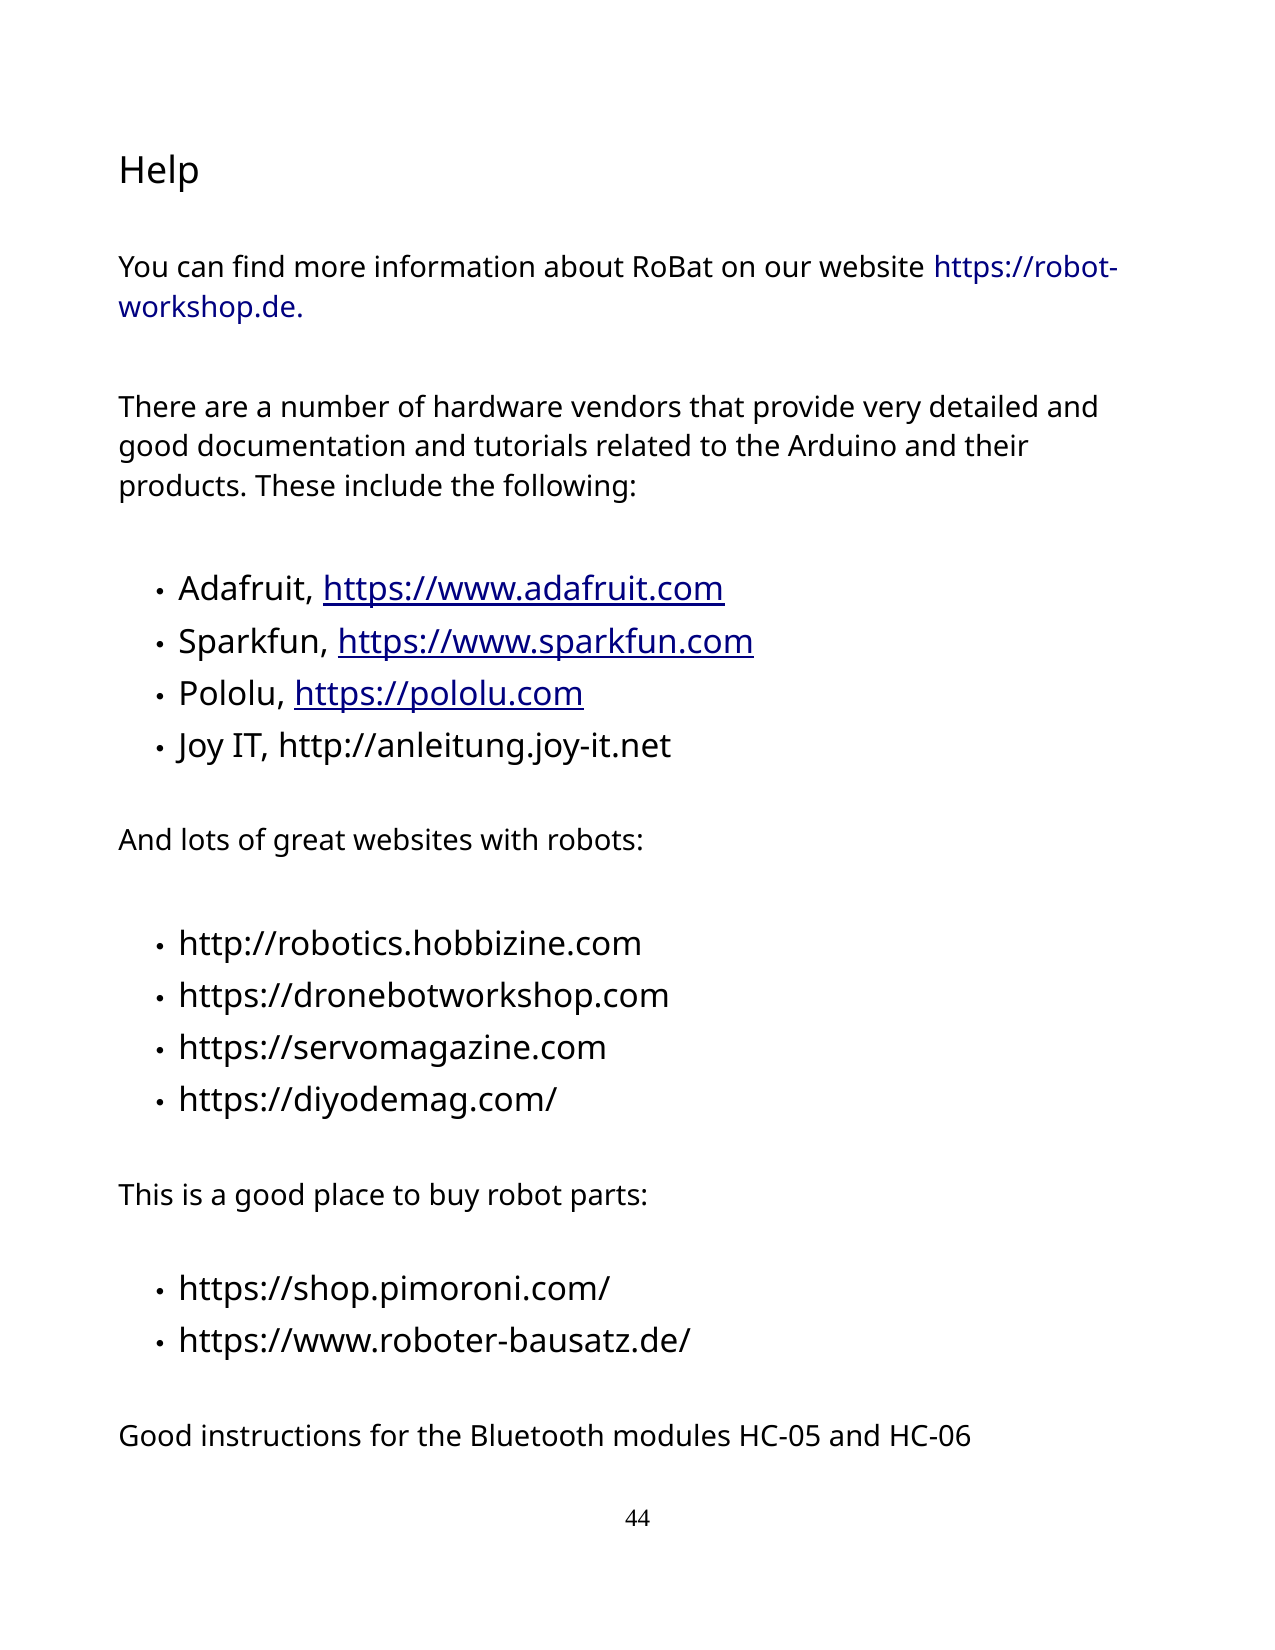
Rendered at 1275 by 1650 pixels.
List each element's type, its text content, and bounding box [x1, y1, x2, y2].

list Joy IT, http://anleitung.joy-it.net [156, 722, 1157, 767]
text Good instructions for the Bluetooth modules HC-05 and HC-06 [118, 1415, 1157, 1455]
list Sparkfun, https://www.sparkfun.com [156, 617, 1157, 663]
list https://shop.pimoroni.com/ [156, 1265, 1157, 1311]
text This is a good place to buy robot parts: [118, 1174, 1157, 1213]
subtitle Help [118, 143, 1157, 194]
list https://dronebotworkshop.com [156, 972, 1157, 1017]
text And lots of great websites with robots: [118, 819, 1157, 859]
text You can find more information about RoBat on our website https://robot-workshop.de. [118, 246, 1157, 326]
text There are a number of hardware vendors that provide very detailed and good documentation and tutorials related to the Arduino and their products. These include the following: [118, 386, 1157, 505]
list https://www.roboter-bausatz.de/ [156, 1317, 1157, 1363]
list Adafruit, https://www.adafruit.com [156, 565, 1157, 611]
list https://diyodemag.com/ [156, 1076, 1157, 1121]
list http://robotics.hobbizine.com [156, 919, 1157, 965]
list Pololu, https://pololu.com [156, 669, 1157, 715]
list https://servomagazine.com [156, 1024, 1157, 1069]
